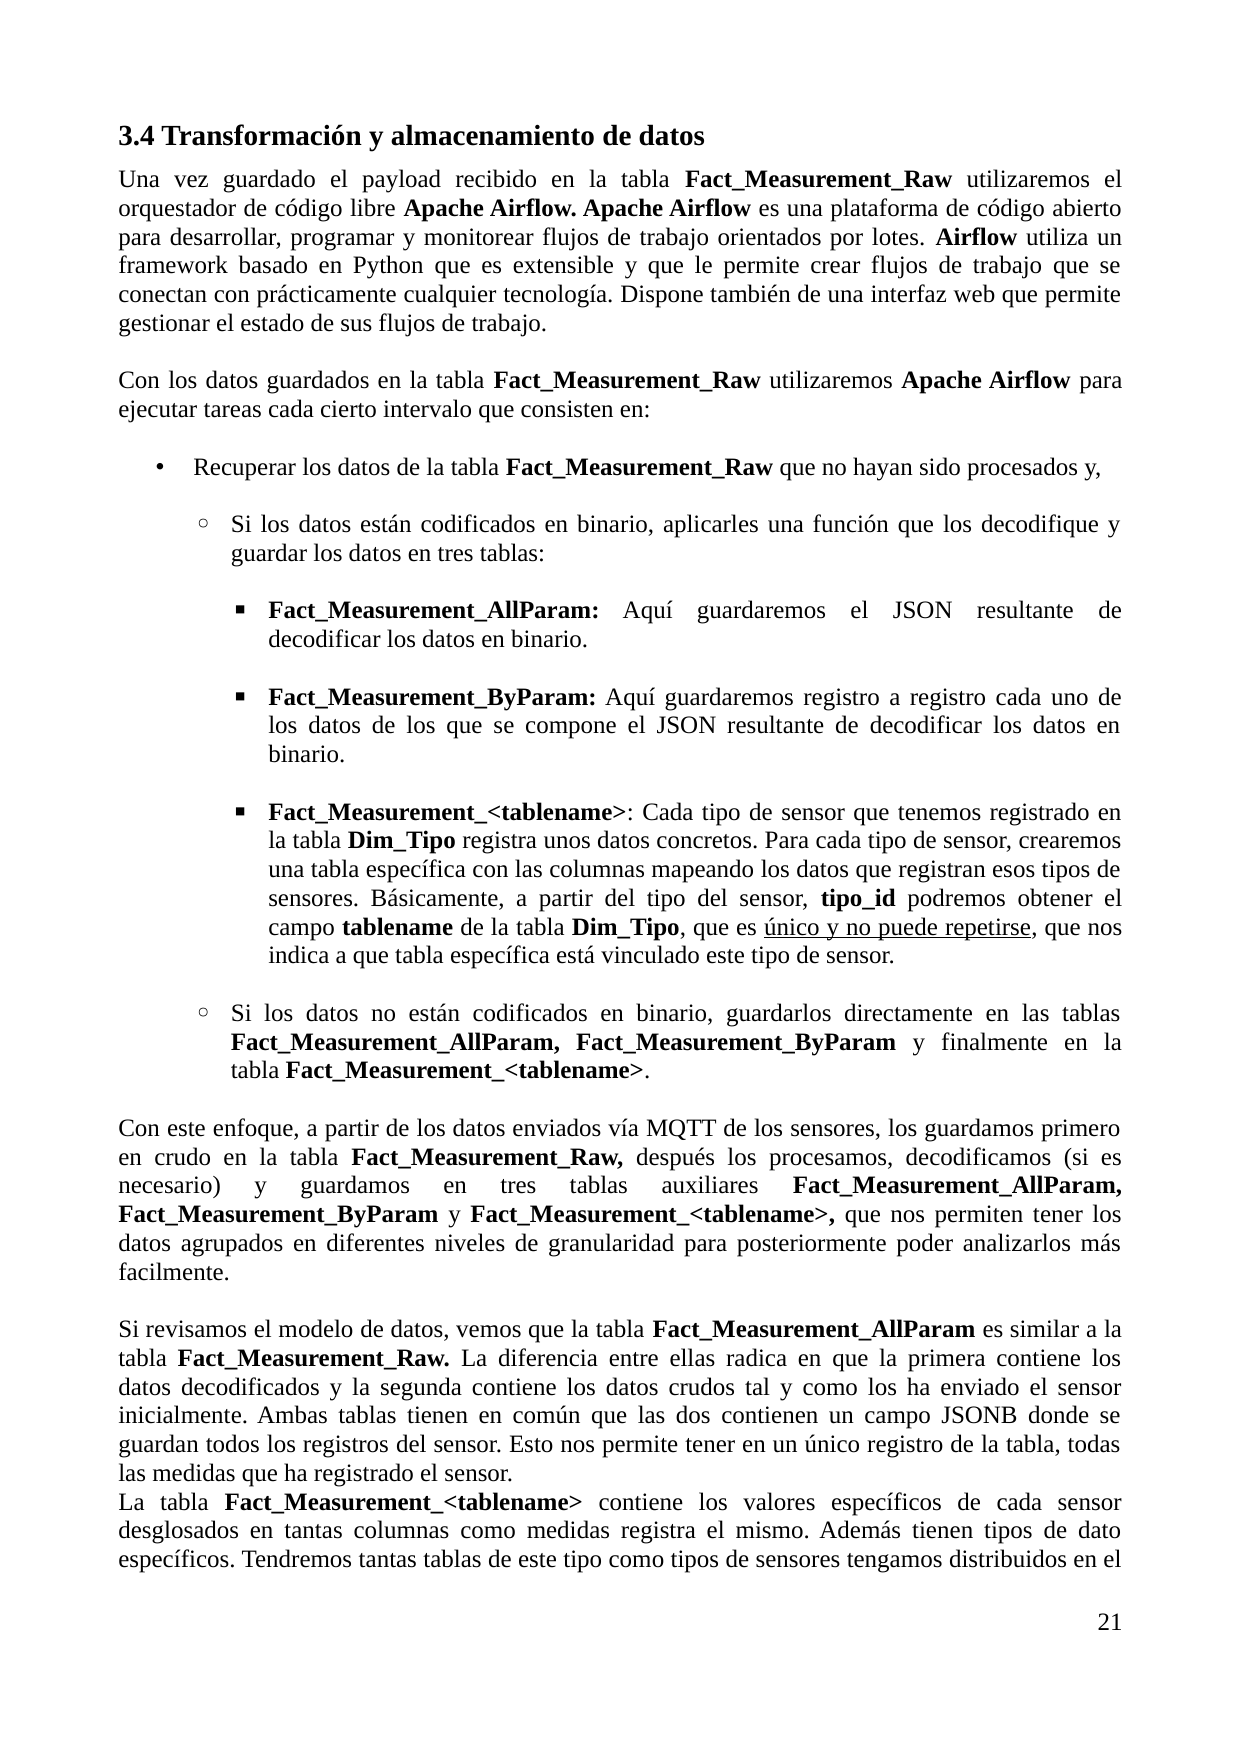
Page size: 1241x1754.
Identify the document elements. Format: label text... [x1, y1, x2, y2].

list Fact_Measurement_ByParam: Aquí guardaremos registro a registro cada uno de los datos de los que se compone el JSON resultante de decodificar los datos en binario. [231, 682, 1122, 768]
text Con los datos guardados en la tabla Fact_Measurement_Raw utilizaremos Apache Airflow para ejecutar tareas cada cierto intervalo que consisten en: [118, 365, 1122, 423]
list Si los datos no están codificados en binario, guardarlos directamente en las tablas Fact_Measurement_AllParam, Fact_Measurement_ByParam y finalmente en la tabla Fact_Measurement_<tablename>. [193, 998, 1122, 1084]
list Fact_Measurement_<tablename>: Cada tipo de sensor que tenemos registrado en la tabla Dim_Tipo registra unos datos concretos. Para cada tipo de sensor, crearemos una tabla específica con las columnas mapeando los datos que registran esos tipos de sensores. Básicamente, a partir del tipo del sensor, tipo_id podremos obtener el campo tablename de la tabla Dim_Tipo, que es único y no puede repetirse, que nos indica a que tabla específica está vinculado este tipo de sensor. [231, 797, 1122, 969]
list Si los datos están codificados en binario, aplicarles una función que los decodifique y guardar los datos en tres tablas: [193, 509, 1122, 567]
list Fact_Measurement_AllParam: Aquí guardaremos el JSON resultante de decodificar los datos en binario. [231, 595, 1122, 653]
text Si revisamos el modelo de datos, vemos que la tabla Fact_Measurement_AllParam es similar a la tabla Fact_Measurement_Raw. La diferencia entre ellas radica en que la primera contiene los datos decodificados y la segunda contiene los datos crudos tal y como los ha enviado el sensor inicialmente. Ambas tablas tienen en común que las dos contienen un campo JSONB donde se guardan todos los registros del sensor. Esto nos permite tener en un único registro de la tabla, todas las medidas que ha registrado el sensor. [118, 1314, 1122, 1487]
text Una vez guardado el payload recibido en la tabla Fact_Measurement_Raw utilizaremos el orquestador de código libre Apache Airflow. Apache Airflow es una plataforma de código abierto para desarrollar, programar y monitorear flujos de trabajo orientados por lotes. Airflow utiliza un framework basado en Python que es extensible y que le permite crear flujos de trabajo que se conectan con prácticamente cualquier tecnología. Dispone también de una interfaz web que permite gestionar el estado de sus flujos de trabajo. [118, 164, 1122, 337]
subtitle 3.4 Transformación y almacenamiento de datos [118, 118, 1122, 152]
text La tabla Fact_Measurement_<tablename> contiene los valores específicos de cada sensor desglosados en tantas columnas como medidas registra el mismo. Además tienen tipos de dato específicos. Tendremos tantas tablas de este tipo como tipos de sensores tengamos distribuidos en el [118, 1487, 1122, 1573]
text Con este enfoque, a partir de los datos enviados vía MQTT de los sensores, los guardamos primero en crudo en la tabla Fact_Measurement_Raw, después los procesamos, decodificamos (si es necesario) y guardamos en tres tablas auxiliares Fact_Measurement_AllParam, Fact_Measurement_ByParam y Fact_Measurement_<tablename>, que nos permiten tener los datos agrupados en diferentes niveles de granularidad para posteriormente poder analizarlos más facilmente. [118, 1113, 1122, 1285]
list Recuperar los datos de la tabla Fact_Measurement_Raw que no hayan sido procesados y, [156, 452, 1122, 480]
